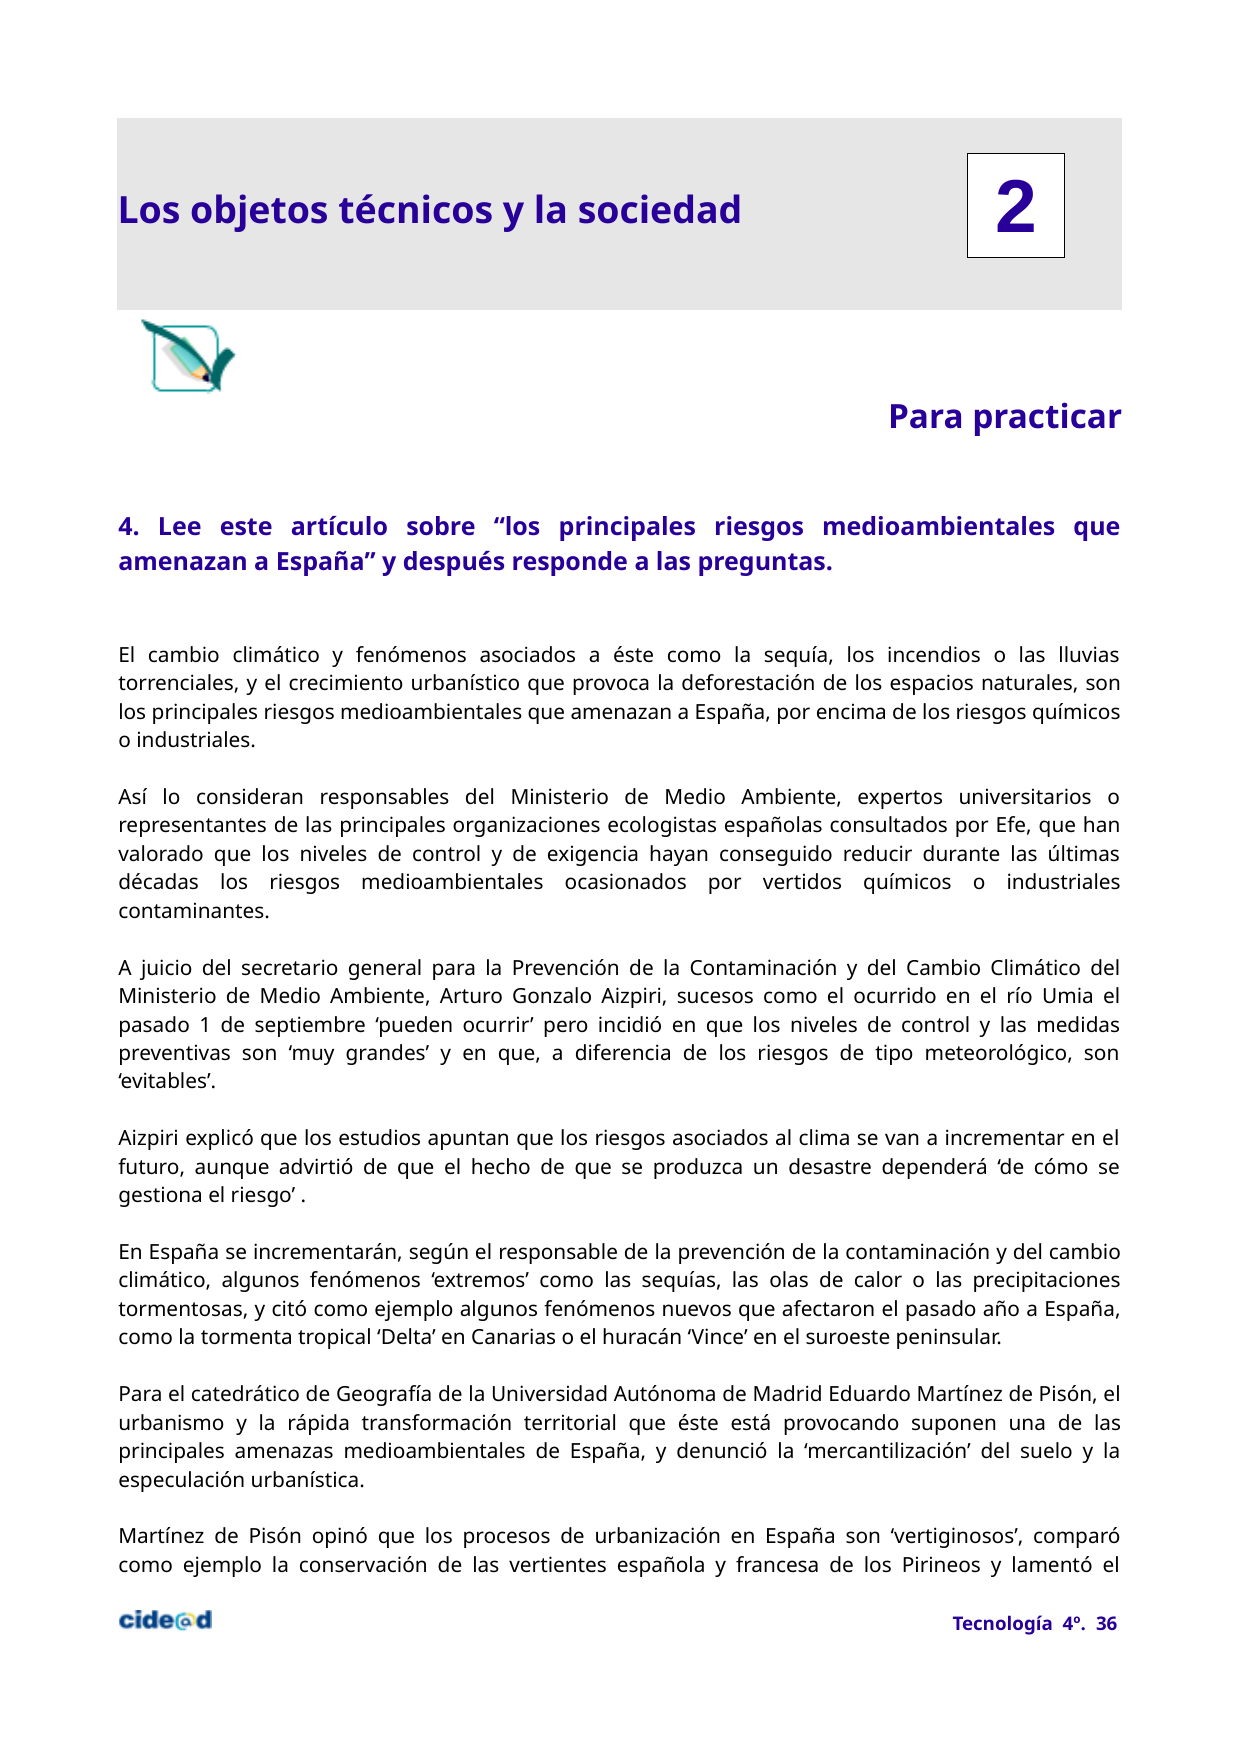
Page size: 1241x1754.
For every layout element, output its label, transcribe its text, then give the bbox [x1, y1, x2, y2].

picture [140, 318, 239, 394]
text Para el catedrático de Geografía de la Universidad Autónoma de Madrid Eduardo Martínez de Pisón, el urbanismo y la rápida transformación territorial que éste está provocando suponen una de las principales amenazas medioambientales de España, y denunció la ‘mercantilización’ del suelo y la especulación urbanística. [118, 1379, 1122, 1493]
text En España se incrementarán, según el responsable de la prevención de la contaminación y del cambio climático, algunos fenómenos ‘extremos’ como las sequías, las olas de calor o las precipitaciones tormentosas, y citó como ejemplo algunos fenómenos nuevos que afectaron el pasado año a España, como la tormenta tropical ‘Delta’ en Canarias o el huracán ‘Vince’ en el suroeste peninsular. [118, 1237, 1122, 1351]
text El cambio climático y fenómenos asociados a éste como la sequía, los incendios o las lluvias torrenciales, y el crecimiento urbanístico que provoca la deforestación de los espacios naturales, son los principales riesgos medioambientales que amenazan a España, por encima de los riesgos químicos o industriales. [118, 640, 1122, 754]
table_header Los objetos técnicos y la sociedad [117, 118, 1122, 310]
text 4. Lee este artículo sobre “los principales riesgos medioambientales que amenazan a España” y después responde a las preguntas. [118, 509, 1122, 577]
text A juicio del secretario general para la Prevención de la Contaminación y del Cambio Climático del Ministerio de Medio Ambiente, Arturo Gonzalo Aizpiri, sucesos como el ocurrido en el río Umia el pasado 1 de septiembre ‘pueden ocurrir’ pero incidió en que los niveles de control y las medidas preventivas son ‘muy grandes’ y en que, a diferencia de los riesgos de tipo meteorológico, son ‘evitables’. [118, 953, 1122, 1095]
text Para practicar [118, 310, 1122, 439]
text Así lo consideran responsables del Ministerio de Medio Ambiente, expertos universitarios o representantes de las principales organizaciones ecologistas españolas consultados por Efe, que han valorado que los niveles de control y de exigencia hayan conseguido reducir durante las últimas décadas los riesgos medioambientales ocasionados por vertidos químicos o industriales contaminantes. [118, 782, 1122, 924]
picture [118, 1610, 212, 1632]
text Aizpiri explicó que los estudios apuntan que los riesgos asociados al clima se van a incrementar en el futuro, aunque advirtió de que el hecho de que se produzca un desastre dependerá ‘de cómo se gestiona el riesgo’ . [118, 1123, 1122, 1209]
text Martínez de Pisón opinó que los procesos de urbanización en España son ‘vertiginosos’, comparó como ejemplo la conservación de las vertientes española y francesa de los Pirineos y lamentó el [118, 1522, 1122, 1578]
